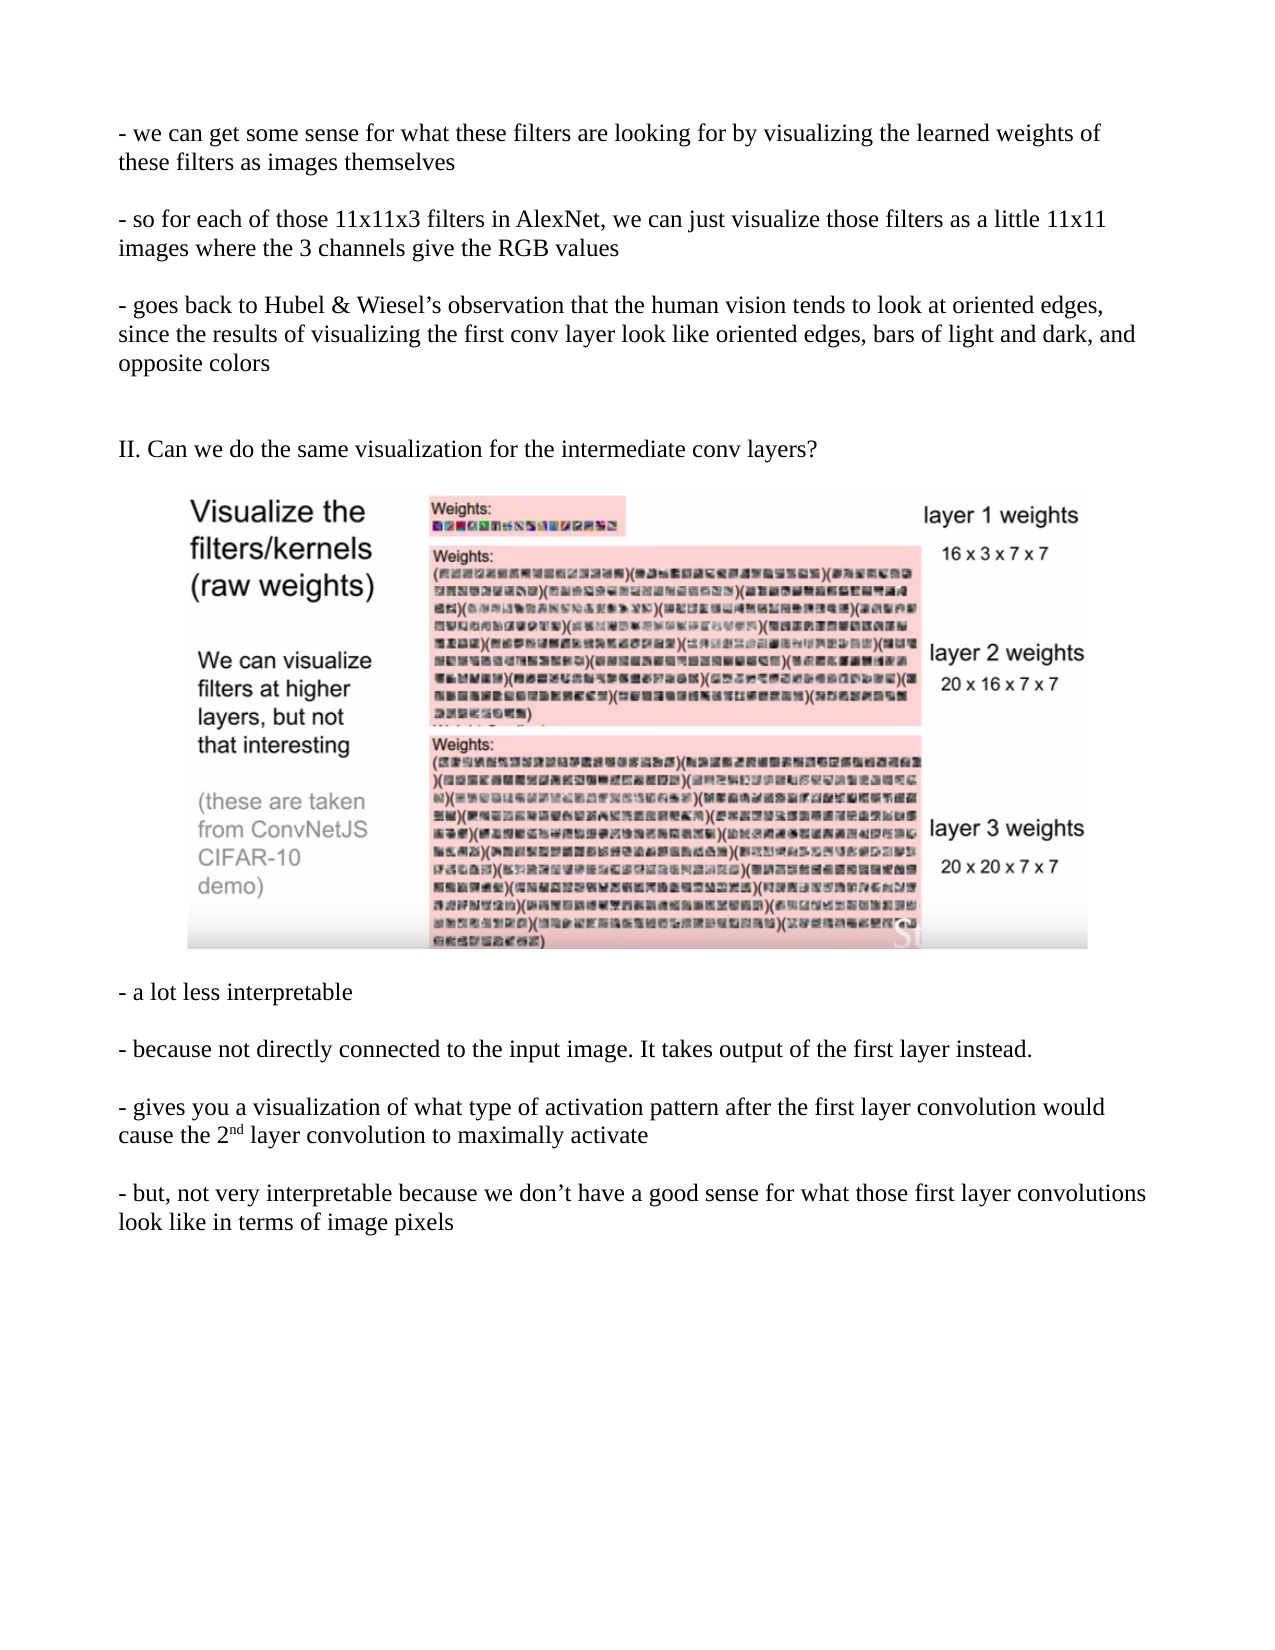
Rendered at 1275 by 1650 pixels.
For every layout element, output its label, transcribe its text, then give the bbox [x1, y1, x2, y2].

text II. Can we do the same visualization for the intermediate conv layers? [118, 434, 1157, 463]
text - so for each of those 11x11x3 filters in AlexNet, we can just visualize those filters as a little 11x11 images where the 3 channels give the RGB values [118, 204, 1157, 262]
text - we can get some sense for what these filters are looking for by visualizing the learned weights of these filters as images themselves [118, 118, 1157, 176]
picture [187, 491, 1088, 949]
text - gives you a visualization of what type of activation pattern after the first layer convolution would cause the 2nd layer convolution to maximally activate [118, 1092, 1157, 1149]
text - goes back to Hubel & Wiesel’s observation that the human vision tends to look at oriented edges, since the results of visualizing the first conv layer look like oriented edges, bars of light and dark, and opposite colors [118, 291, 1157, 377]
text - because not directly connected to the input image. It takes output of the first layer instead. [118, 1034, 1157, 1063]
text - a lot less interpretable [118, 977, 1157, 1006]
text - but, not very interpretable because we don’t have a good sense for what those first layer convolutions look like in terms of image pixels [118, 1178, 1157, 1236]
